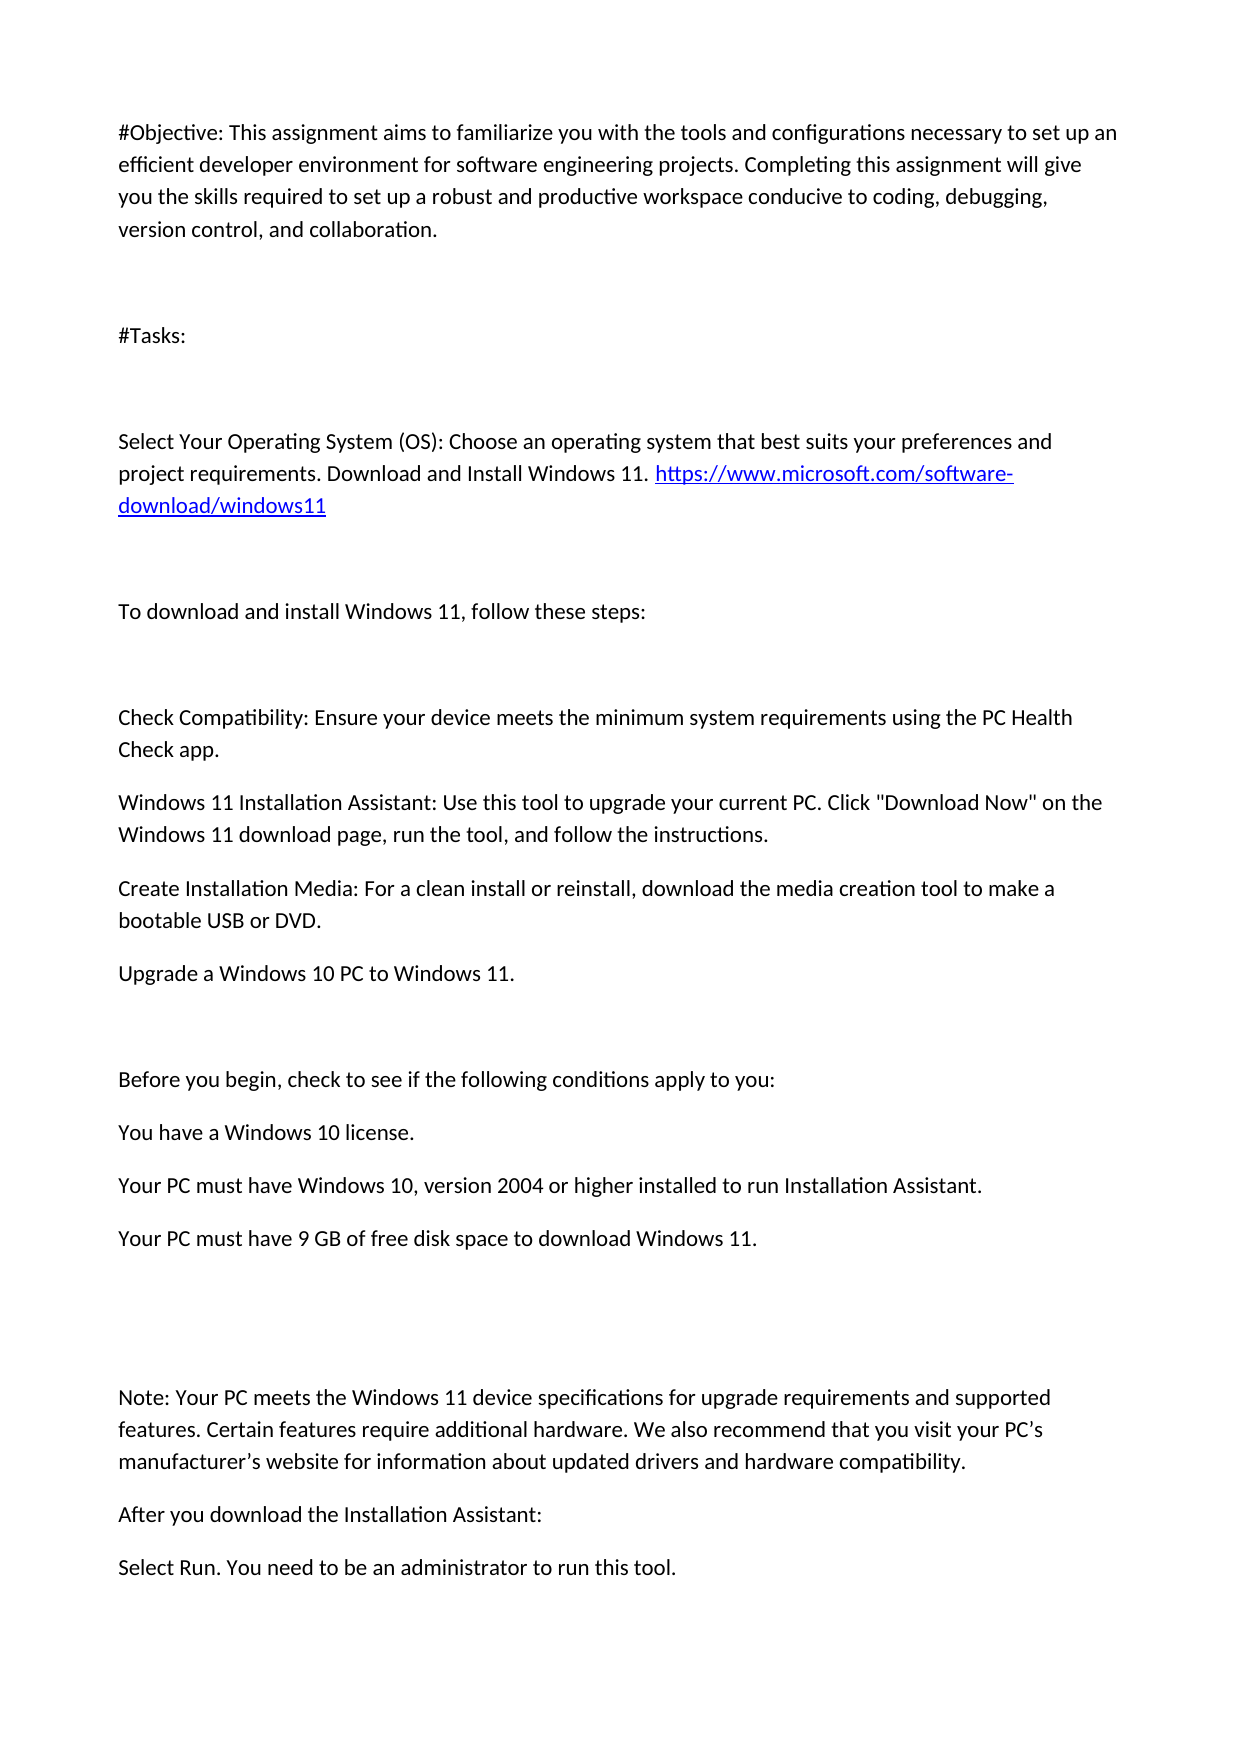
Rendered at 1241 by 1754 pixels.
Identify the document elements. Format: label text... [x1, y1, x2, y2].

text Select Your Operating System (OS): Choose an operating system that best suits your preferences and project requirements. Download and Install Windows 11. https://www.microsoft.com/software-download/windows11 [118, 427, 1122, 519]
text Your PC must have 9 GB of free disk space to download Windows 11. [118, 1224, 1122, 1252]
text Check Compatibility: Ensure your device meets the minimum system requirements using the PC Health Check app. [118, 703, 1122, 763]
text Upgrade a Windows 10 PC to Windows 11. [118, 959, 1122, 987]
text Note: Your PC meets the Windows 11 device specifications for upgrade requirements and supported features. Certain features require additional hardware. We also recommend that you visit your PC’s manufacturer’s website for information about updated drivers and hardware compatibility. [118, 1383, 1122, 1475]
text #Objective: This assignment aims to familiarize you with the tools and configurations necessary to set up an efficient developer environment for software engineering projects. Completing this assignment will give you the skills required to set up a robust and productive workspace conducive to coding, debugging, version control, and collaboration. [118, 118, 1122, 243]
text Your PC must have Windows 10, version 2004 or higher installed to run Installation Assistant. [118, 1171, 1122, 1199]
text After you download the Installation Assistant: [118, 1500, 1122, 1528]
text To download and install Windows 11, follow these steps: [118, 597, 1122, 625]
text #Tasks: [118, 321, 1122, 349]
text You have a Windows 10 license. [118, 1118, 1122, 1146]
text Before you begin, check to see if the following conditions apply to you: [118, 1065, 1122, 1093]
text Select Run. You need to be an administrator to run this tool. [118, 1553, 1122, 1581]
text Create Installation Media: For a clean install or reinstall, download the media creation tool to make a bootable USB or DVD. [118, 874, 1122, 934]
text Windows 11 Installation Assistant: Use this tool to upgrade your current PC. Click "Download Now" on the Windows 11 download page, run the tool, and follow the instructions. [118, 788, 1122, 849]
